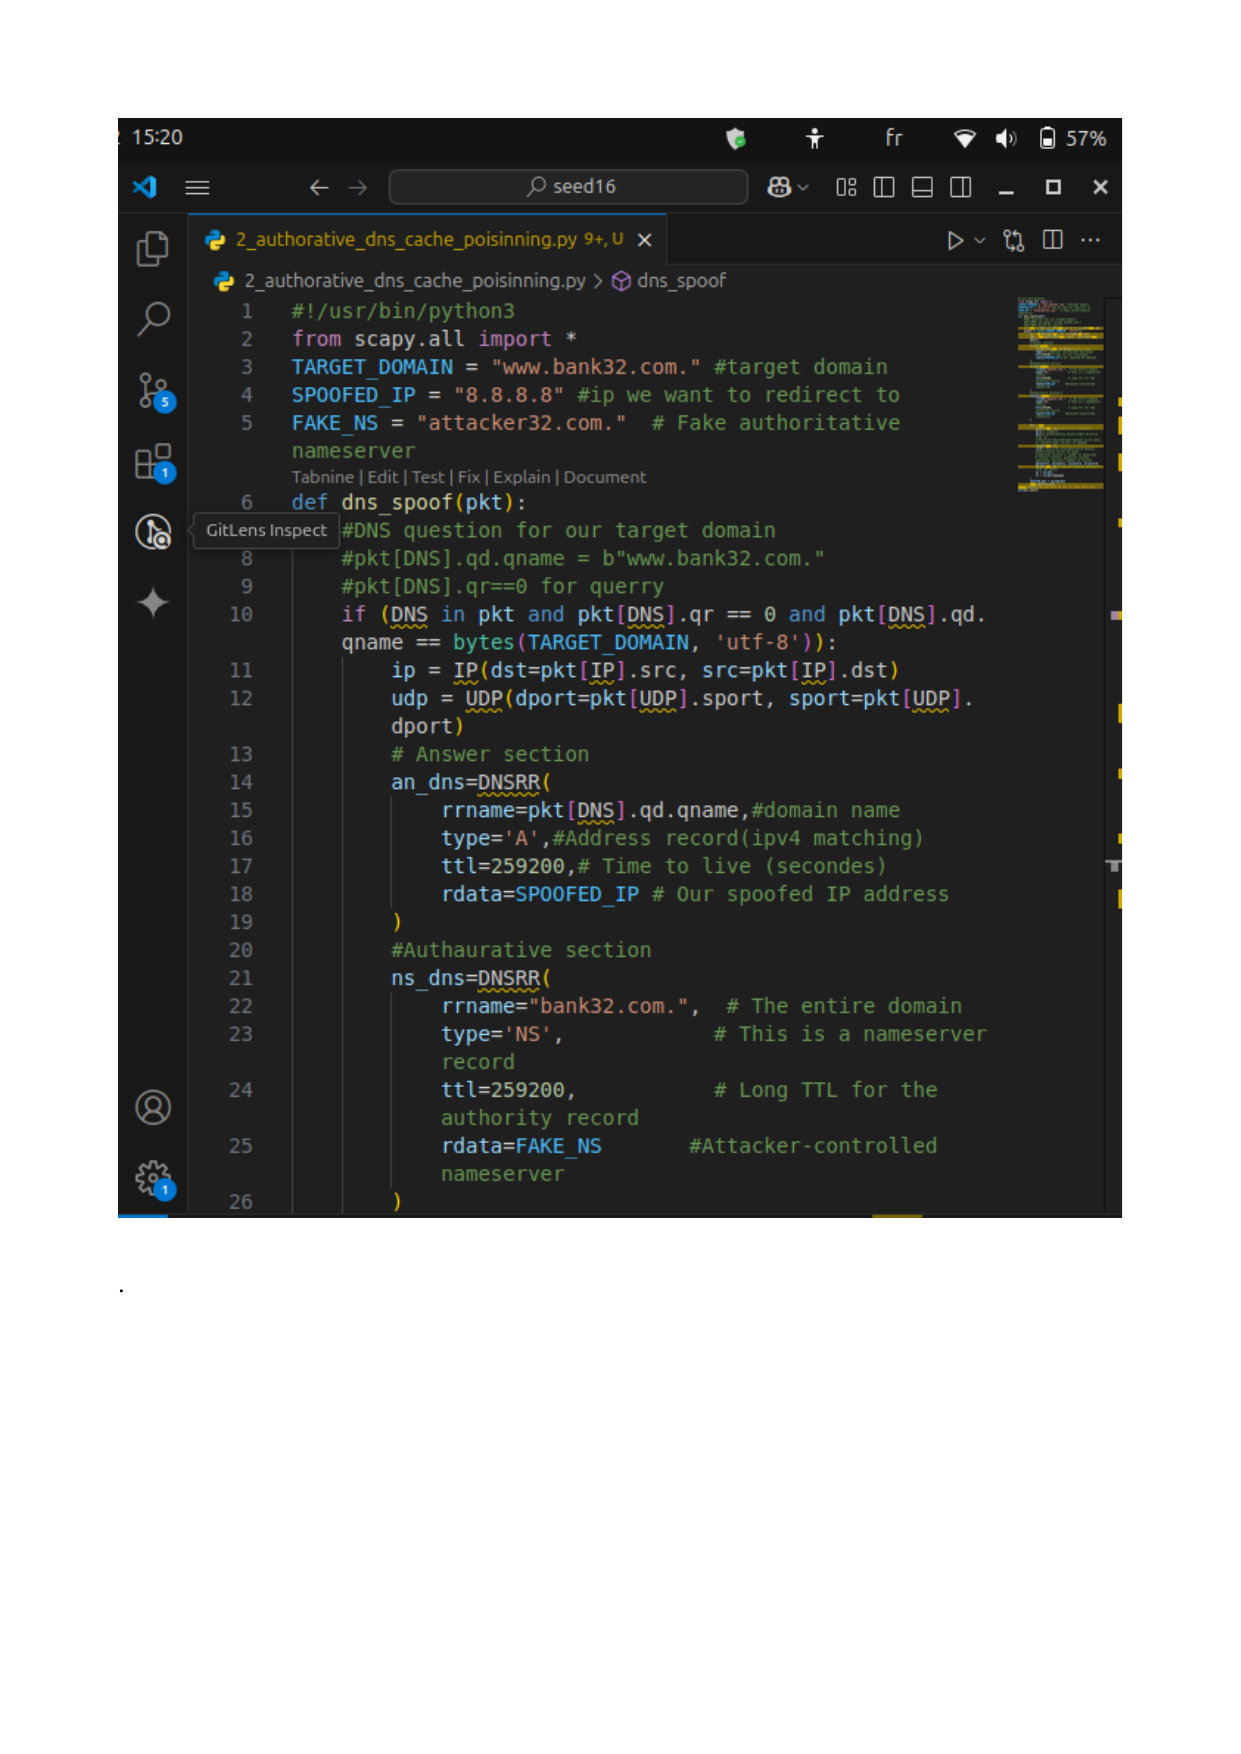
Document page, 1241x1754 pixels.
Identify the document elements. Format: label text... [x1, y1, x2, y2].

text . [118, 1269, 1122, 1298]
picture [118, 118, 1123, 1218]
